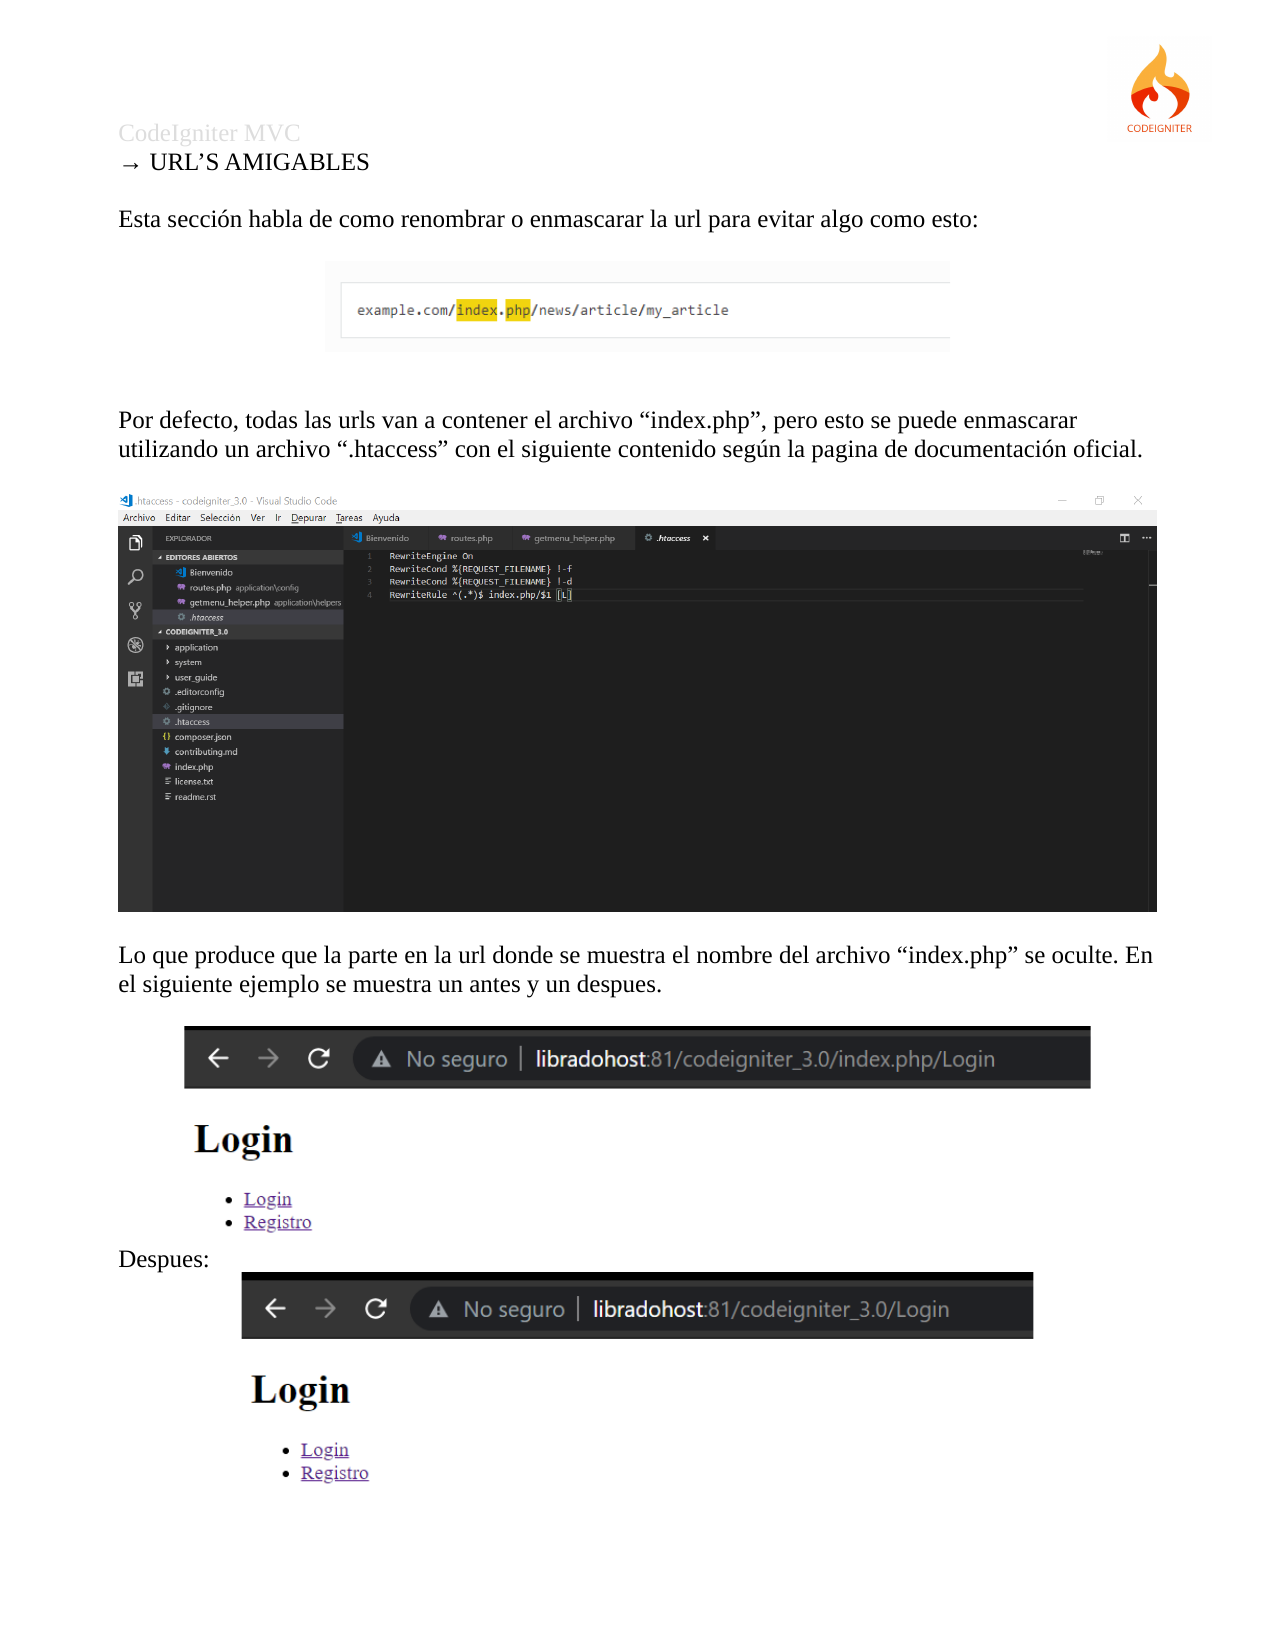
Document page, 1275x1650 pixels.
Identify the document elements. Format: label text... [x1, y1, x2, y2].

picture [325, 261, 951, 352]
picture [118, 491, 1157, 912]
picture [1107, 36, 1213, 142]
text Esta sección habla de como renombrar o enmascarar la url para evitar algo como esto: [118, 204, 1157, 233]
text → URL’S AMIGABLES [118, 147, 1157, 176]
picture [184, 1026, 1091, 1244]
text Lo que produce que la parte en la url donde se muestra el nombre del archivo “index.php” se oculte. En el siguiente ejemplo se muestra un antes y un despues. [118, 940, 1157, 998]
picture [241, 1272, 1034, 1498]
text Despues: [118, 1026, 1157, 1273]
text Por defecto, todas las urls van a contener el archivo “index.php”, pero esto se puede enmascarar utilizando un archivo “.htaccess” con el siguiente contenido según la pagina de documentación oficial. [118, 406, 1157, 463]
